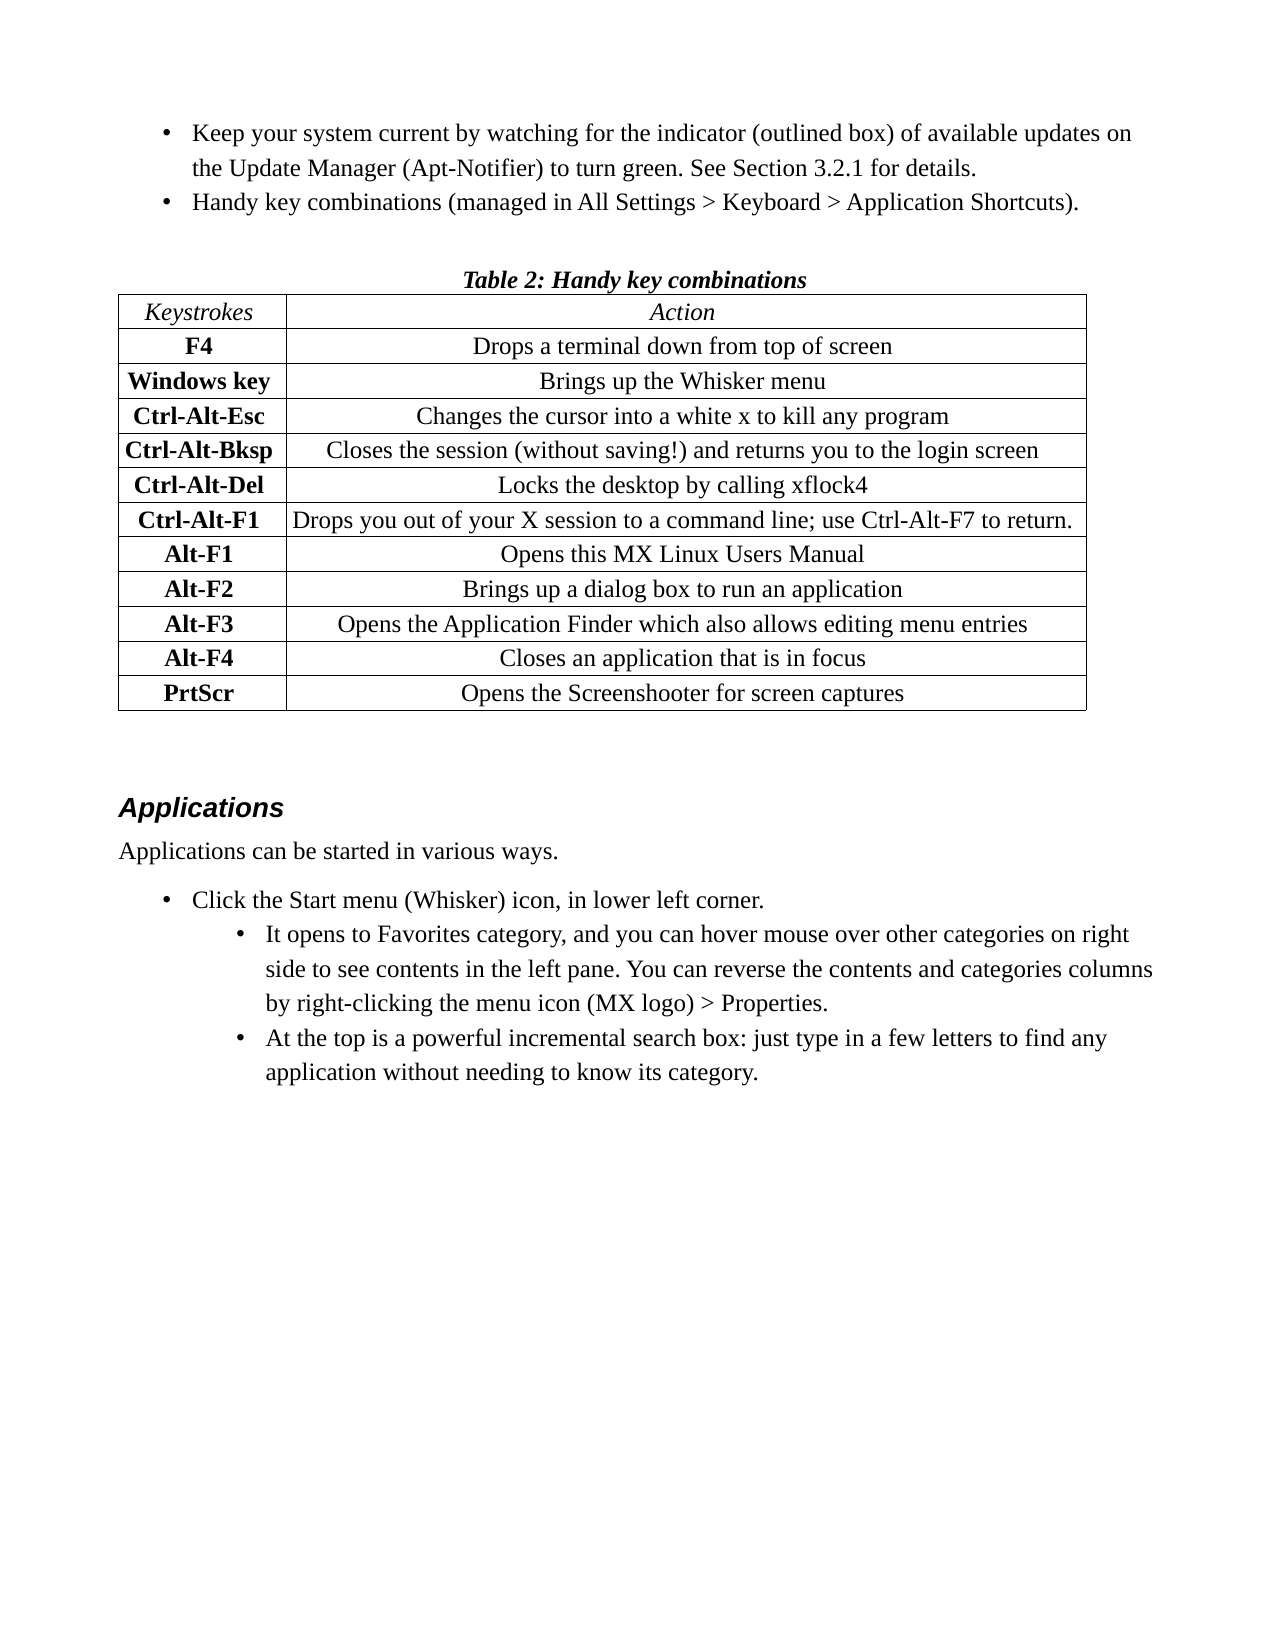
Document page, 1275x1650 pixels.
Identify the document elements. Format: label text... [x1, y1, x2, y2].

table_cell PrtScr [119, 676, 286, 710]
table_cell Ctrl-Alt-Bksp [119, 434, 286, 467]
table_cell Drops a terminal down from top of screen [287, 329, 1086, 363]
table_cell Closes the session (without saving!) and returns you to the login screen [287, 434, 1086, 467]
table_cell Alt-F4 [119, 642, 286, 675]
table_cell Locks the desktop by calling xflock4 [287, 468, 1086, 502]
list It opens to Favorites category, and you can hover mouse over other categories on right side to see contents in the left pane. You can reverse the contents and categories columns by right-clicking the menu icon (MX logo) > Properties. [236, 919, 1157, 1017]
table_cell Ctrl-Alt-F1 [119, 503, 286, 536]
table_cell Ctrl-Alt-Esc [119, 399, 286, 432]
table_cell Opens the Screenshooter for screen captures [287, 676, 1086, 710]
text Applications can be started in various ways. [118, 836, 1157, 864]
table_header Action [287, 295, 1086, 328]
subtitle Applications [118, 791, 1157, 823]
table_cell Drops you out of your X session to a command line; use Ctrl-Alt-F7 to return. [287, 503, 1086, 536]
table_cell Brings up a dialog box to run an application [287, 572, 1086, 606]
list Keep your system current by watching for the indicator (outlined box) of available updates on the Update Manager (Apt-Notifier) to turn green. See Section 3.2.1 for details. [162, 118, 1157, 181]
table_cell Closes an application that is in focus [287, 642, 1086, 675]
table_cell Opens the Application Finder which also allows editing menu entries [287, 607, 1086, 641]
table_cell Windows key [119, 364, 286, 398]
table_cell Ctrl-Alt-Del [119, 468, 286, 502]
table_cell Opens this MX Linux Users Manual [287, 537, 1086, 571]
table_cell Brings up the Whisker menu [287, 364, 1086, 398]
list At the top is a powerful incremental search box: just type in a few letters to find any application without needing to know its category. [236, 1023, 1157, 1086]
table_cell Alt-F3 [119, 607, 286, 641]
list Click the Start menu (Whisker) icon, in lower left corner. [162, 885, 1157, 914]
table_cell Changes the cursor into a white x to kill any program [287, 399, 1086, 432]
table_cell Alt-F2 [119, 572, 286, 606]
table_cell F4 [119, 329, 286, 363]
table_header Keystrokes [119, 295, 286, 328]
list Handy key combinations (managed in All Settings > Keyboard > Application Shortcuts). [162, 187, 1157, 216]
subtitle Table 2: Handy key combinations [118, 265, 1157, 294]
table_cell Alt-F1 [119, 537, 286, 571]
